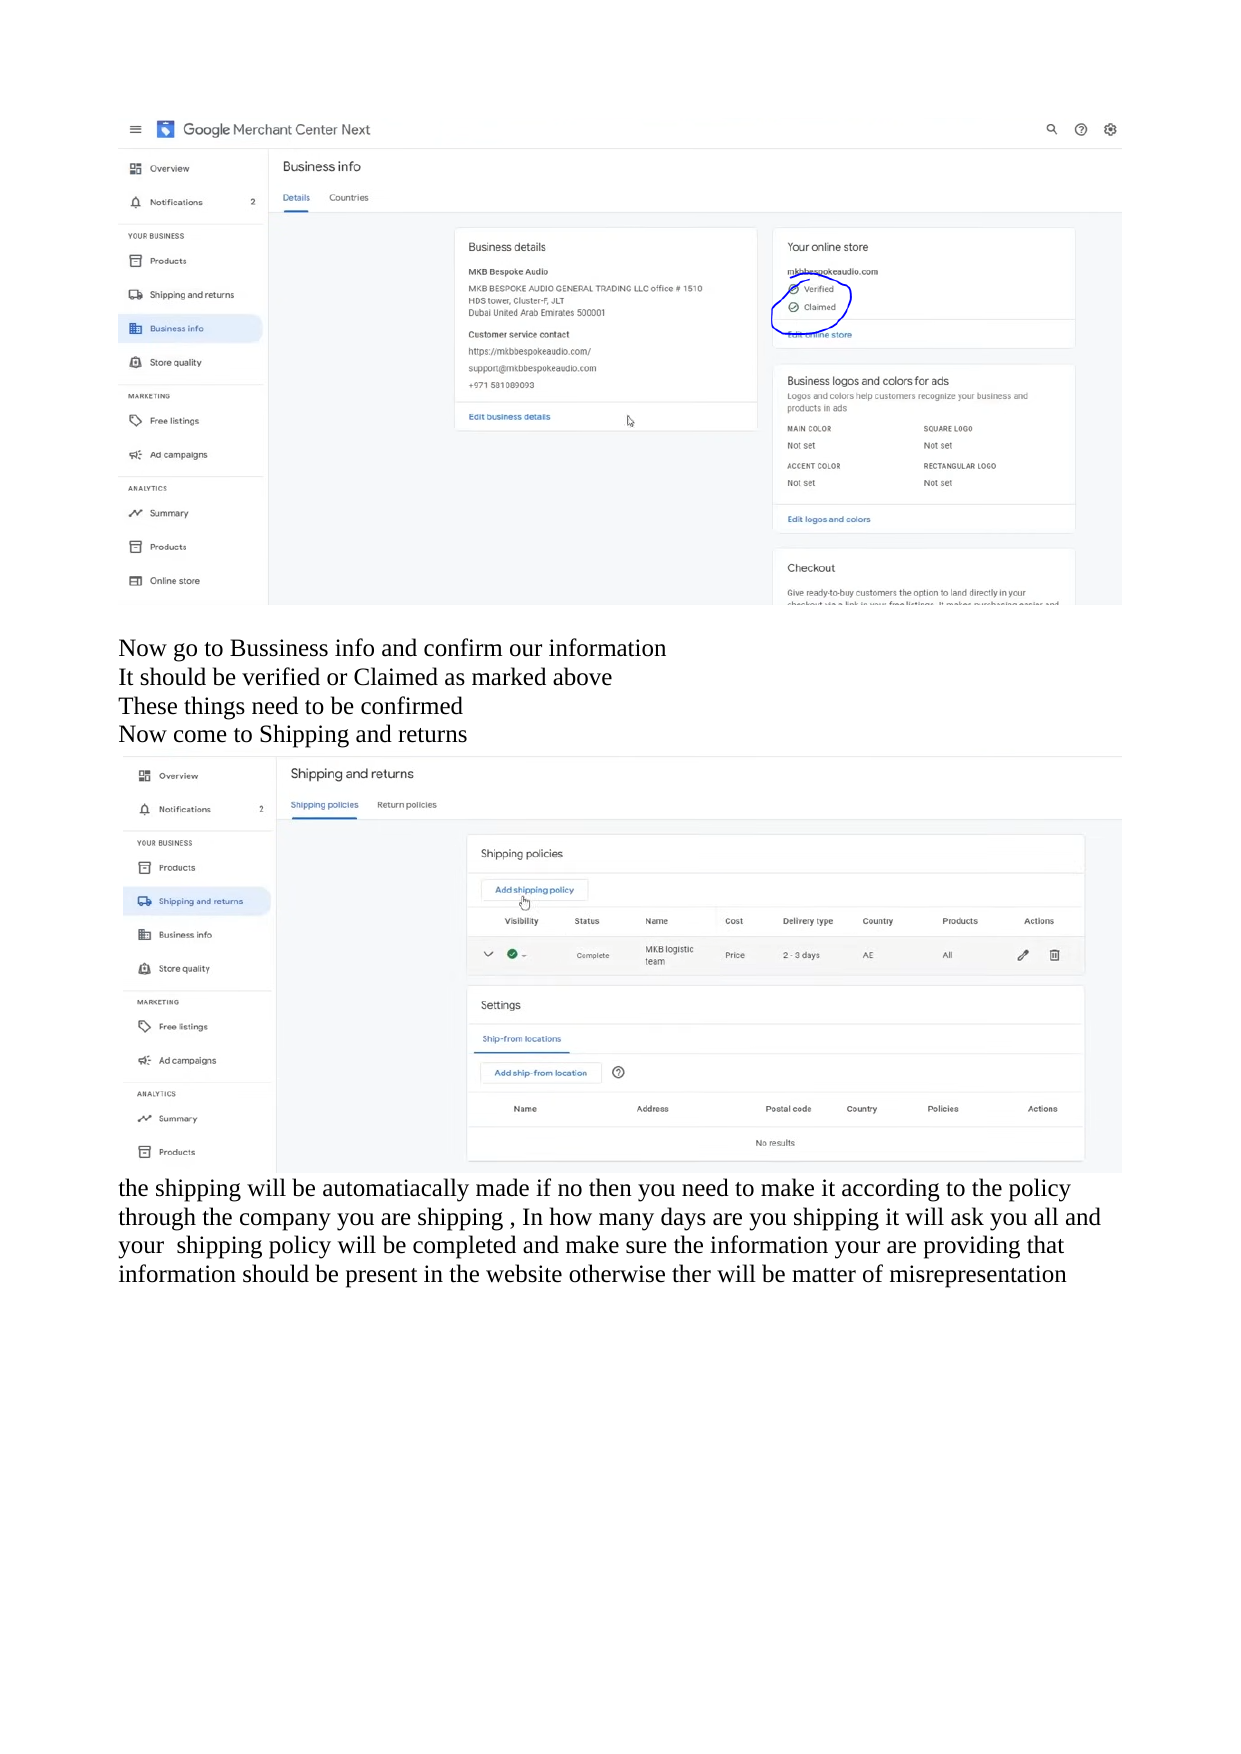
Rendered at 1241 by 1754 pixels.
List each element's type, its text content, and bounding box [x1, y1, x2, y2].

text It should be verified or Claimed as marked above [118, 662, 1122, 691]
text Now go to Bussiness info and confirm our information [118, 633, 1122, 662]
text These things need to be confirmed [118, 691, 1122, 719]
picture [118, 118, 1122, 605]
text Now come to Shipping and returns [118, 719, 1122, 748]
picture [118, 748, 1122, 1173]
text the shipping will be automatiacally made if no then you need to make it according to the policy through the company you are shipping , In how many days are you shipping it will ask you all and your shipping policy will be completed and make sure the information your are providing that information should be present in the website otherwise ther will be matter of misrepresentation [118, 1173, 1122, 1288]
